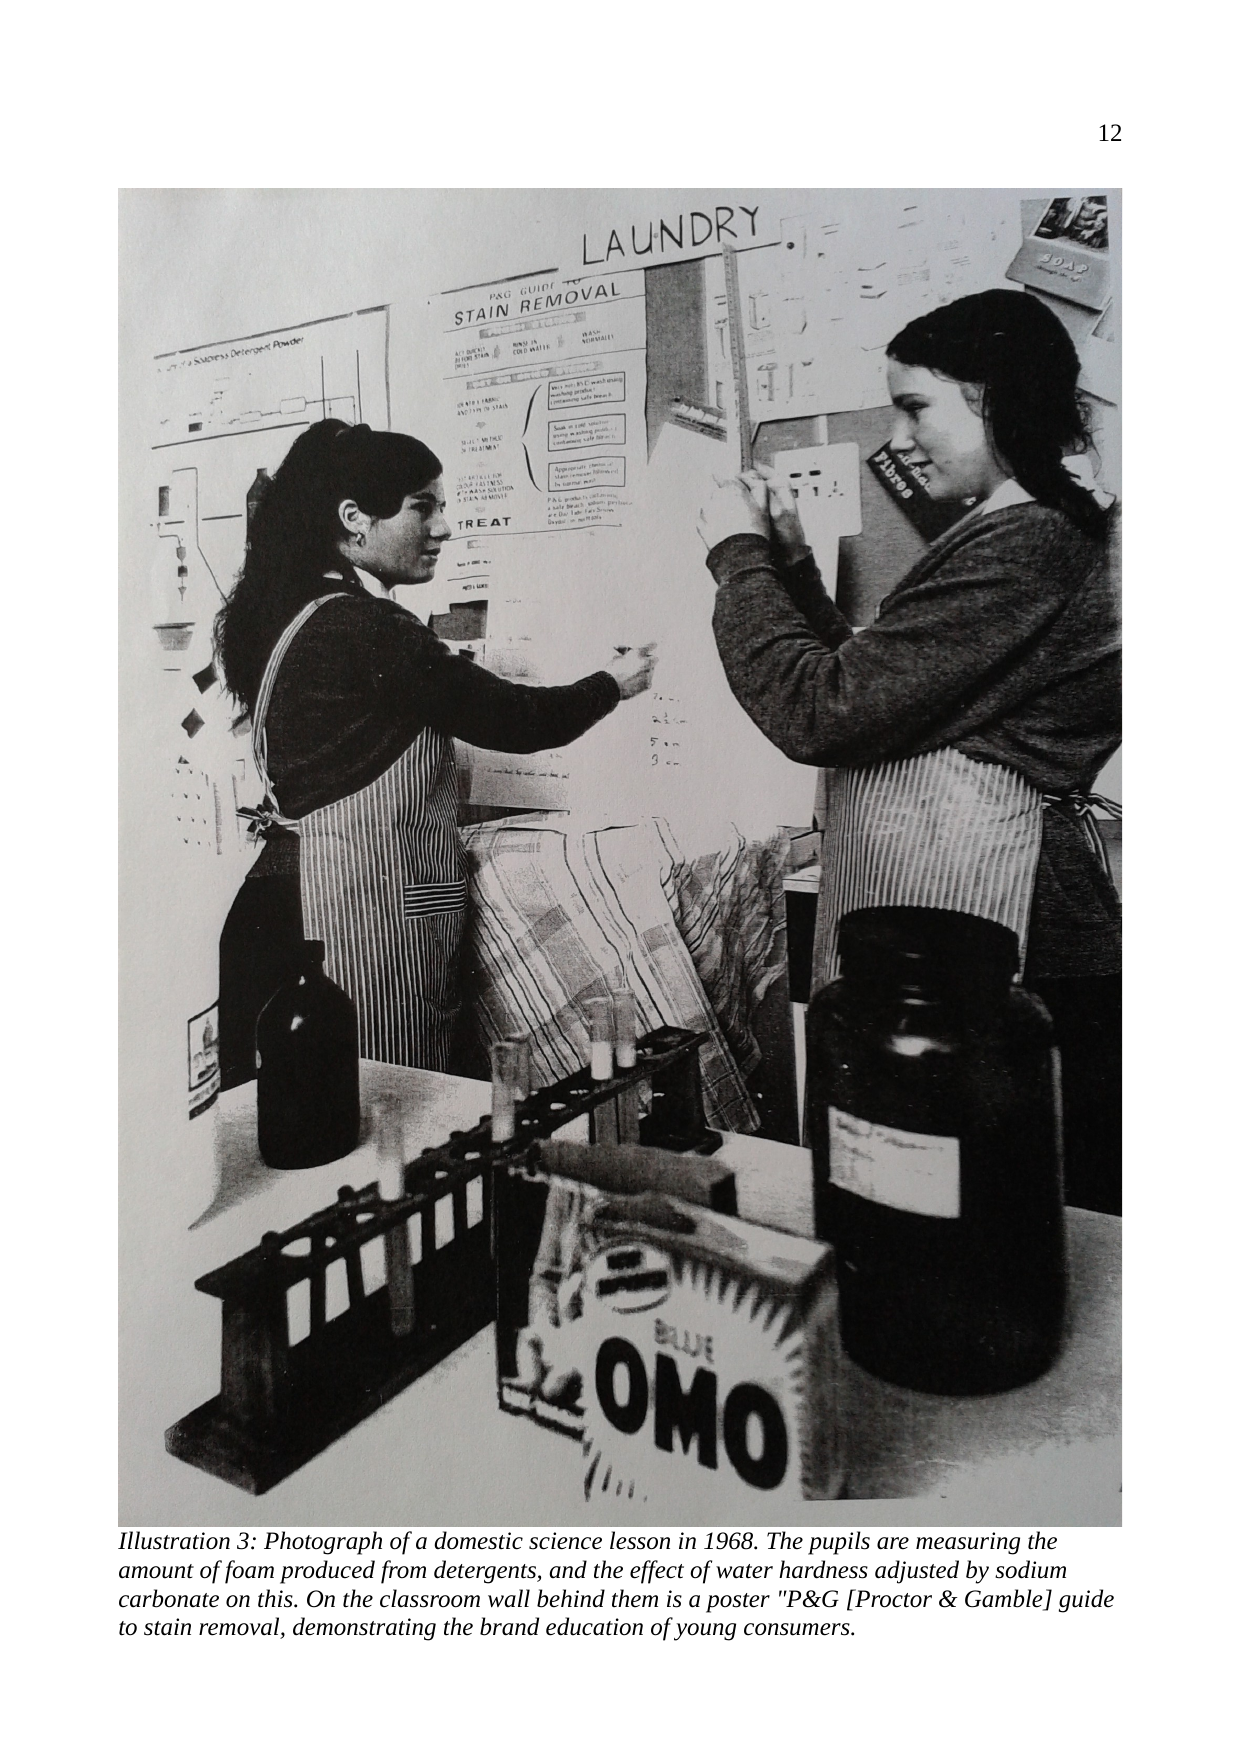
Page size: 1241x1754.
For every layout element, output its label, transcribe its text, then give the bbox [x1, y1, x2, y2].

text Illustration 3: Photograph of a domestic science lesson in 1968. The pupils are measuring the amount of foam produced from detergents, and the effect of water hardness adjusted by sodium carbonate on this. On the classroom wall behind them is a poster "P&G [Proctor & Gamble] guide to stain removal, demonstrating the brand education of young consumers. [118, 1527, 1122, 1641]
picture [118, 188, 1123, 1527]
